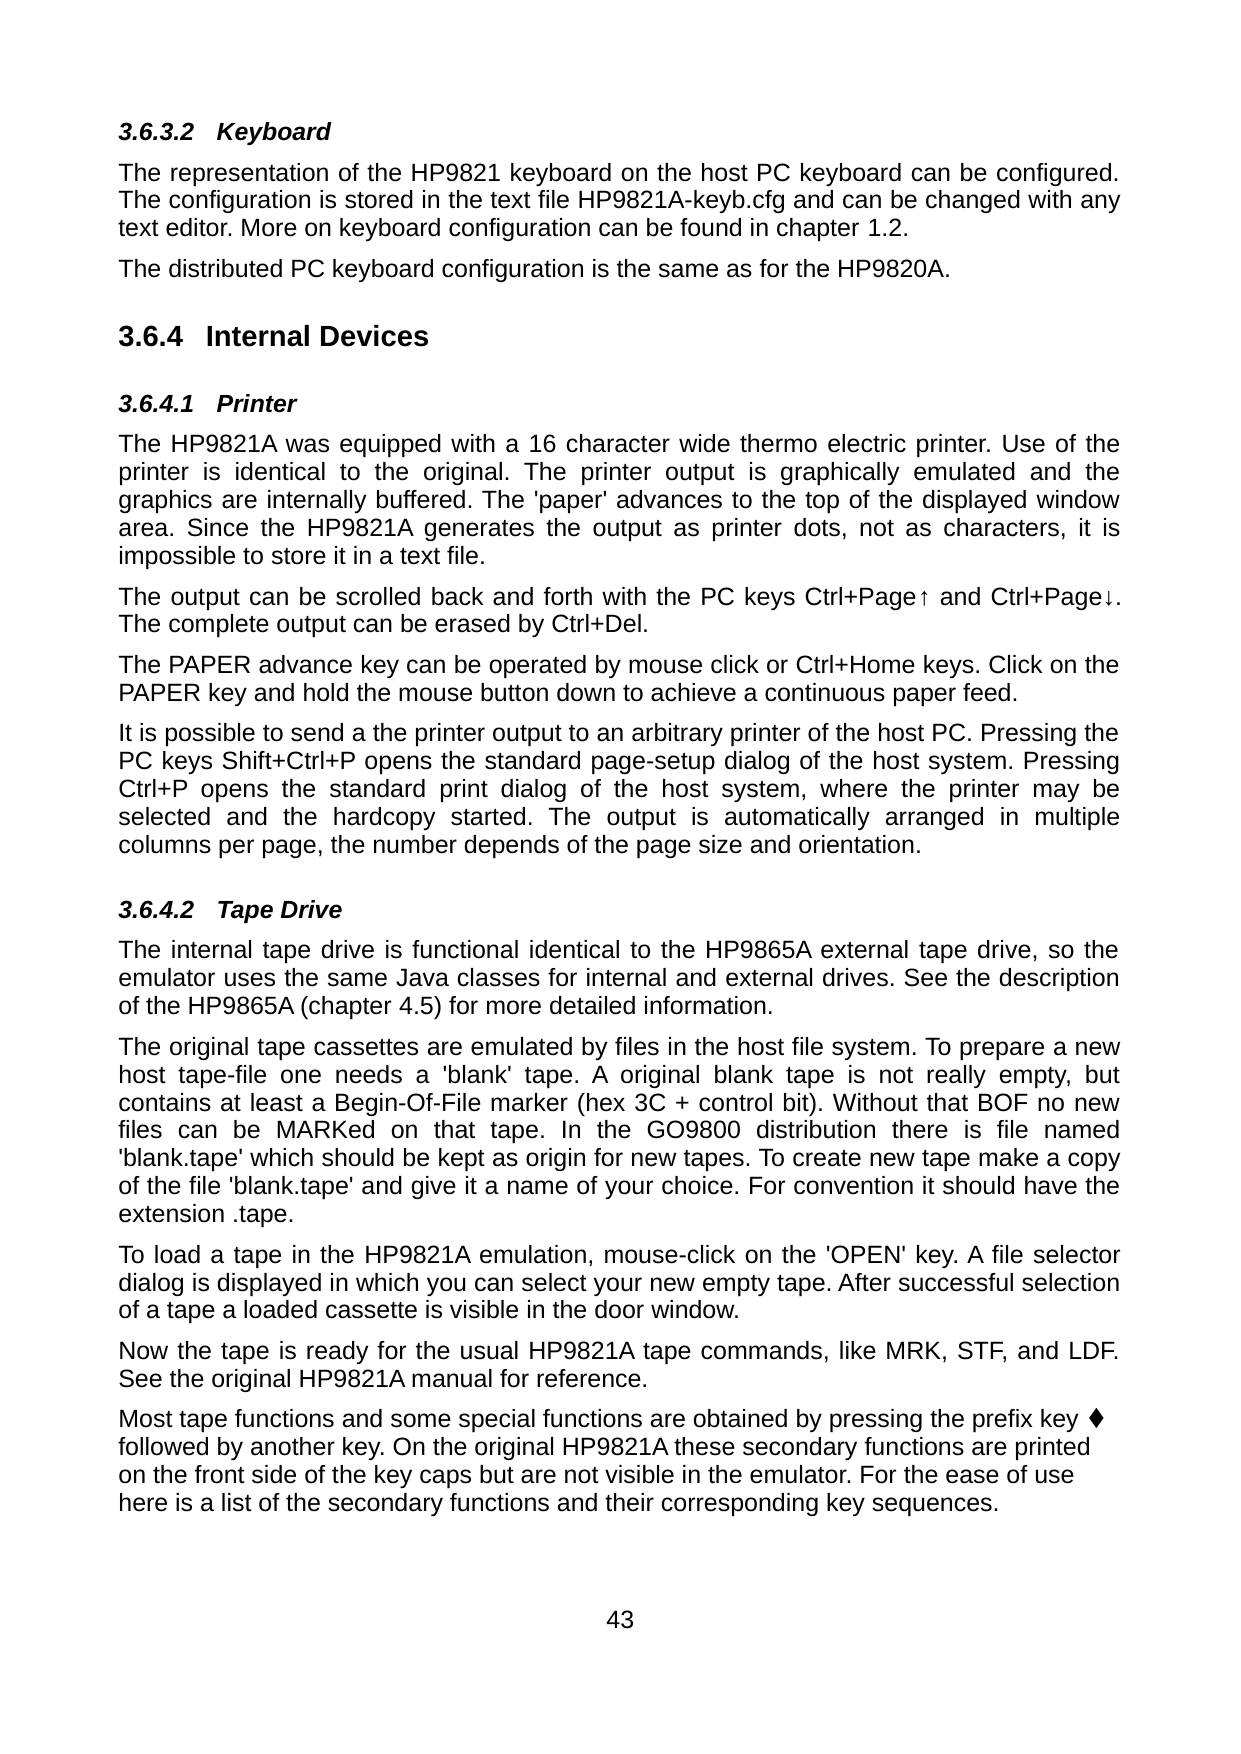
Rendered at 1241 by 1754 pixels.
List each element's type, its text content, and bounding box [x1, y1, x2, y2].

text The PAPER advance key can be operated by mouse click or Ctrl+Home keys. Click on the PAPER key and hold the mouse button down to achieve a continuous paper feed. [118, 651, 1122, 707]
subtitle Printer [118, 390, 1122, 418]
text The output can be scrolled back and forth with the PC keys Ctrl+Page↑ and Ctrl+Page↓. The complete output can be erased by Ctrl+Del. [118, 582, 1122, 638]
text The internal tape drive is functional identical to the HP9865A external tape drive, so the emulator uses the same Java classes for internal and external drives. See the description of the HP9865A (chapter 4.5) for more detailed information. [118, 936, 1122, 1020]
list Most tape functions and some special functions are obtained by pressing the prefix key  followed by another key. On the original HP9821A these secondary functions are printed on the front side of the key caps but are not visible in the emulator. For the ease of use here is a list of the secondary functions and their corresponding key sequences. [118, 1405, 1122, 1517]
text The representation of the HP9821 keyboard on the host PC keyboard can be configured. The configuration is stored in the text file HP9821A-keyb.cfg and can be changed with any text editor. More on keyboard configuration can be found in chapter 1.2. [118, 158, 1122, 242]
text It is possible to send a the printer output to an arbitrary printer of the host PC. Pressing the PC keys Shift+Ctrl+P opens the standard page-setup dialog of the host system. Pressing Ctrl+P opens the standard print dialog of the host system, where the printer may be selected and the hardcopy started. The output is automatically arranged in multiple columns per page, the number depends of the page size and orientation. [118, 719, 1122, 859]
text The distributed PC keyboard configuration is the same as for the HP9820A. [118, 254, 1122, 282]
subtitle Internal Devices [118, 320, 1122, 353]
text The HP9821A was equipped with a 16 character wide thermo electric printer. Use of the printer is identical to the original. The printer output is graphically emulated and the graphics are internally buffered. The 'paper' advances to the top of the displayed window area. Since the HP9821A generates the output as printer dots, not as characters, it is impossible to store it in a text file. [118, 430, 1122, 570]
text The original tape cassettes are emulated by files in the host file system. To prepare a new host tape-file one needs a 'blank' tape. A original blank tape is not really empty, but contains at least a Begin-Of-File marker (hex 3C + control bit). Without that BOF no new files can be MARKed on that tape. In the GO9800 distribution there is file named 'blank.tape' which should be kept as origin for new tapes. To create new tape make a copy of the file 'blank.tape' and give it a name of your choice. For convention it should have the extension .tape. [118, 1033, 1122, 1228]
subtitle Tape Drive [118, 896, 1122, 924]
text Now the tape is ready for the usual HP9821A tape commands, like MRK, STF, and LDF. See the original HP9821A manual for reference. [118, 1337, 1122, 1393]
text To load a tape in the HP9821A emulation, mouse-click on the 'OPEN' key. A file selector dialog is displayed in which you can select your new empty tape. After successful selection of a tape a loaded cassette is visible in the door window. [118, 1241, 1122, 1324]
subtitle Keyboard [118, 118, 1122, 146]
